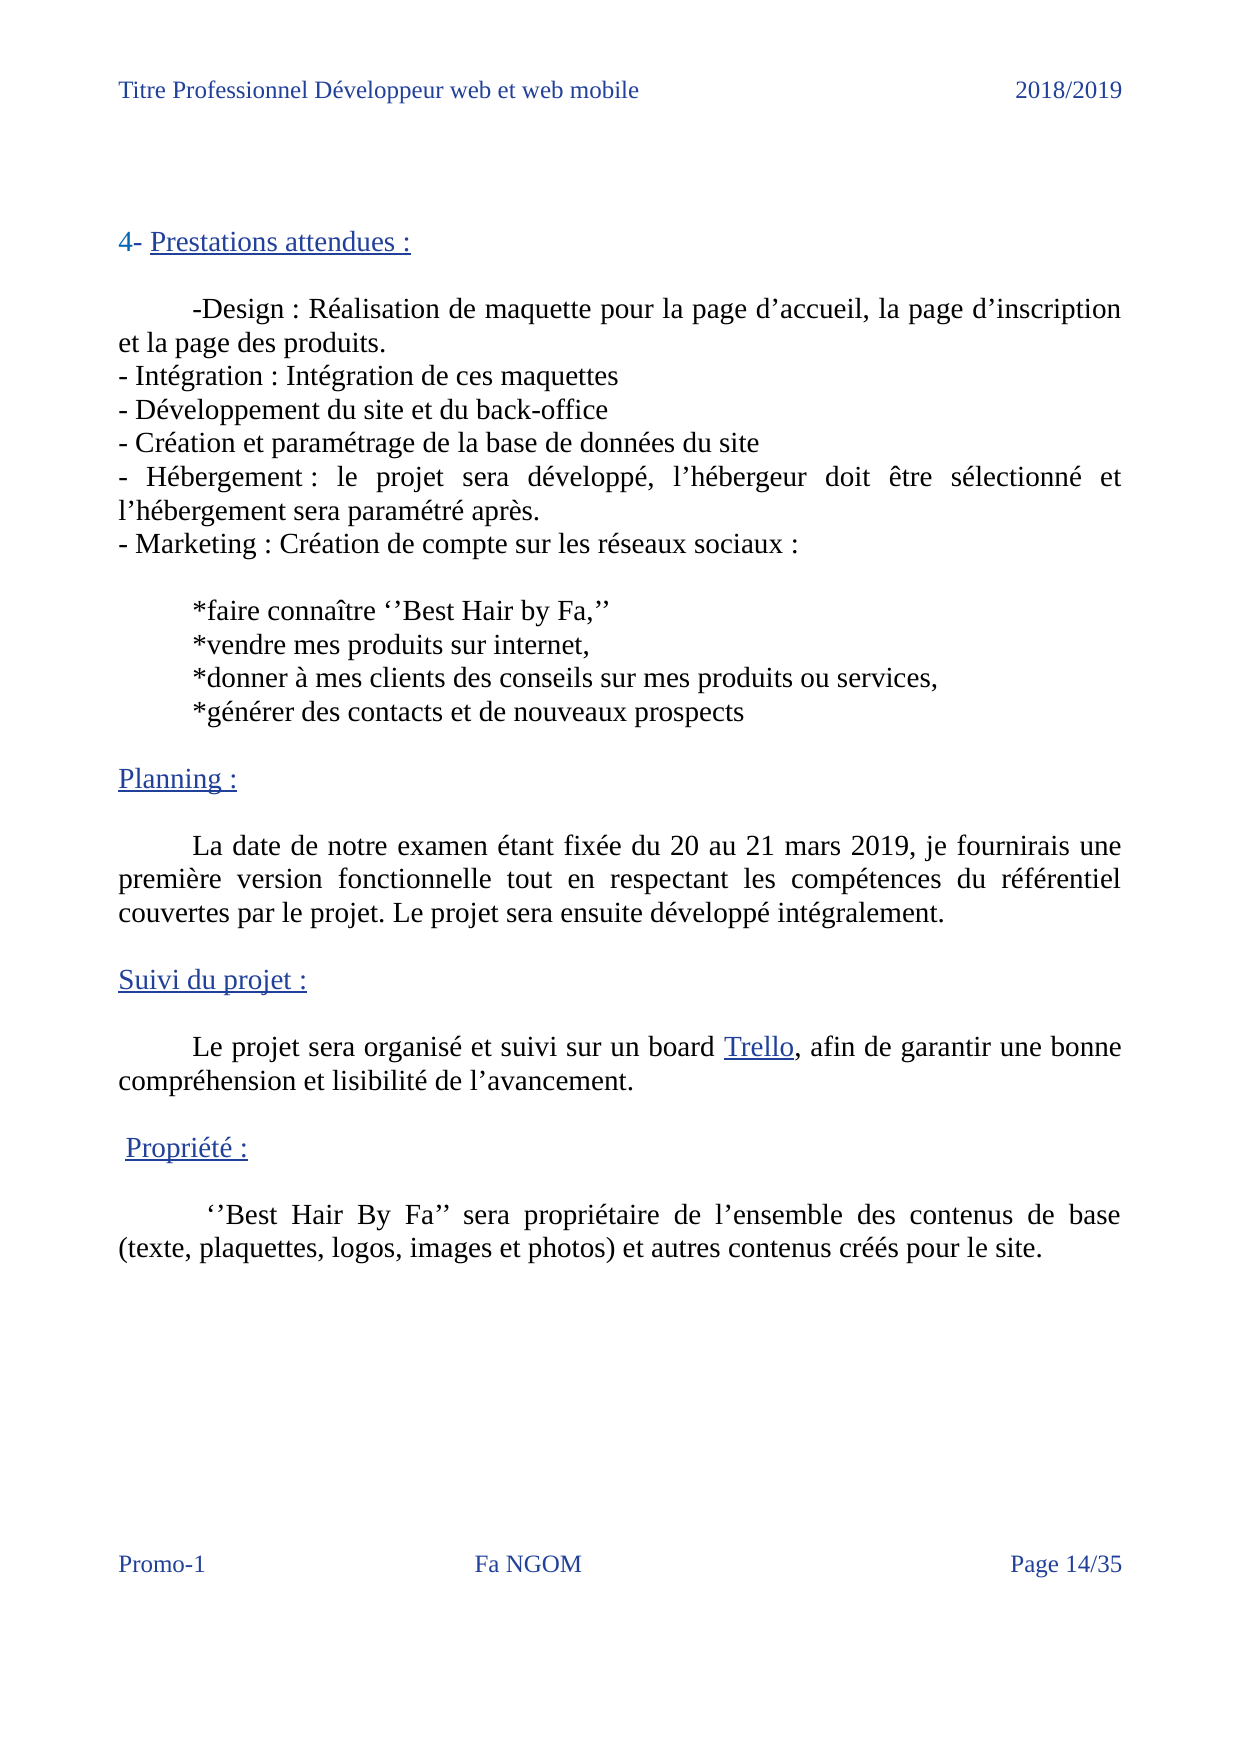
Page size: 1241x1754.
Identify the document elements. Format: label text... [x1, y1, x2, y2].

text -Design : Réalisation de maquette pour la page d’accueil, la page d’inscription et la page des produits. [118, 291, 1122, 358]
text *faire connaître ‘’Best Hair by Fa,’’ [118, 593, 1122, 627]
text - Hébergement : le projet sera développé, l’hébergeur doit être sélectionné et l’hébergement sera paramétré après. [118, 459, 1122, 526]
text Planning : [118, 761, 1122, 794]
text Le projet sera organisé et suivi sur un board Trello, afin de garantir une bonne compréhension et lisibilité de l’avancement. [118, 1029, 1122, 1096]
text La date de notre examen étant fixée du 20 au 21 mars 2019, je fournirais une première version fonctionnelle tout en respectant les compétences du référentiel couvertes par le projet. Le projet sera ensuite développé intégralement. [118, 828, 1122, 929]
text *donner à mes clients des conseils sur mes produits ou services, [118, 660, 1122, 694]
text - Développement du site et du back-office [118, 392, 1122, 426]
text - Création et paramétrage de la base de données du site [118, 426, 1122, 459]
text - Marketing : Création de compte sur les réseaux sociaux : [118, 526, 1122, 560]
text - Intégration : Intégration de ces maquettes [118, 358, 1122, 392]
text *générer des contacts et de nouveaux prospects [118, 694, 1122, 727]
text 4- Prestations attendues : [118, 224, 1122, 258]
text Propriété : [118, 1130, 1122, 1163]
text Suivi du projet : [118, 962, 1122, 996]
text *vendre mes produits sur internet, [118, 627, 1122, 660]
text ‘’Best Hair By Fa’’ sera propriétaire de l’ensemble des contenus de base (texte, plaquettes, logos, images et photos) et autres contenus créés pour le site. [118, 1197, 1122, 1264]
